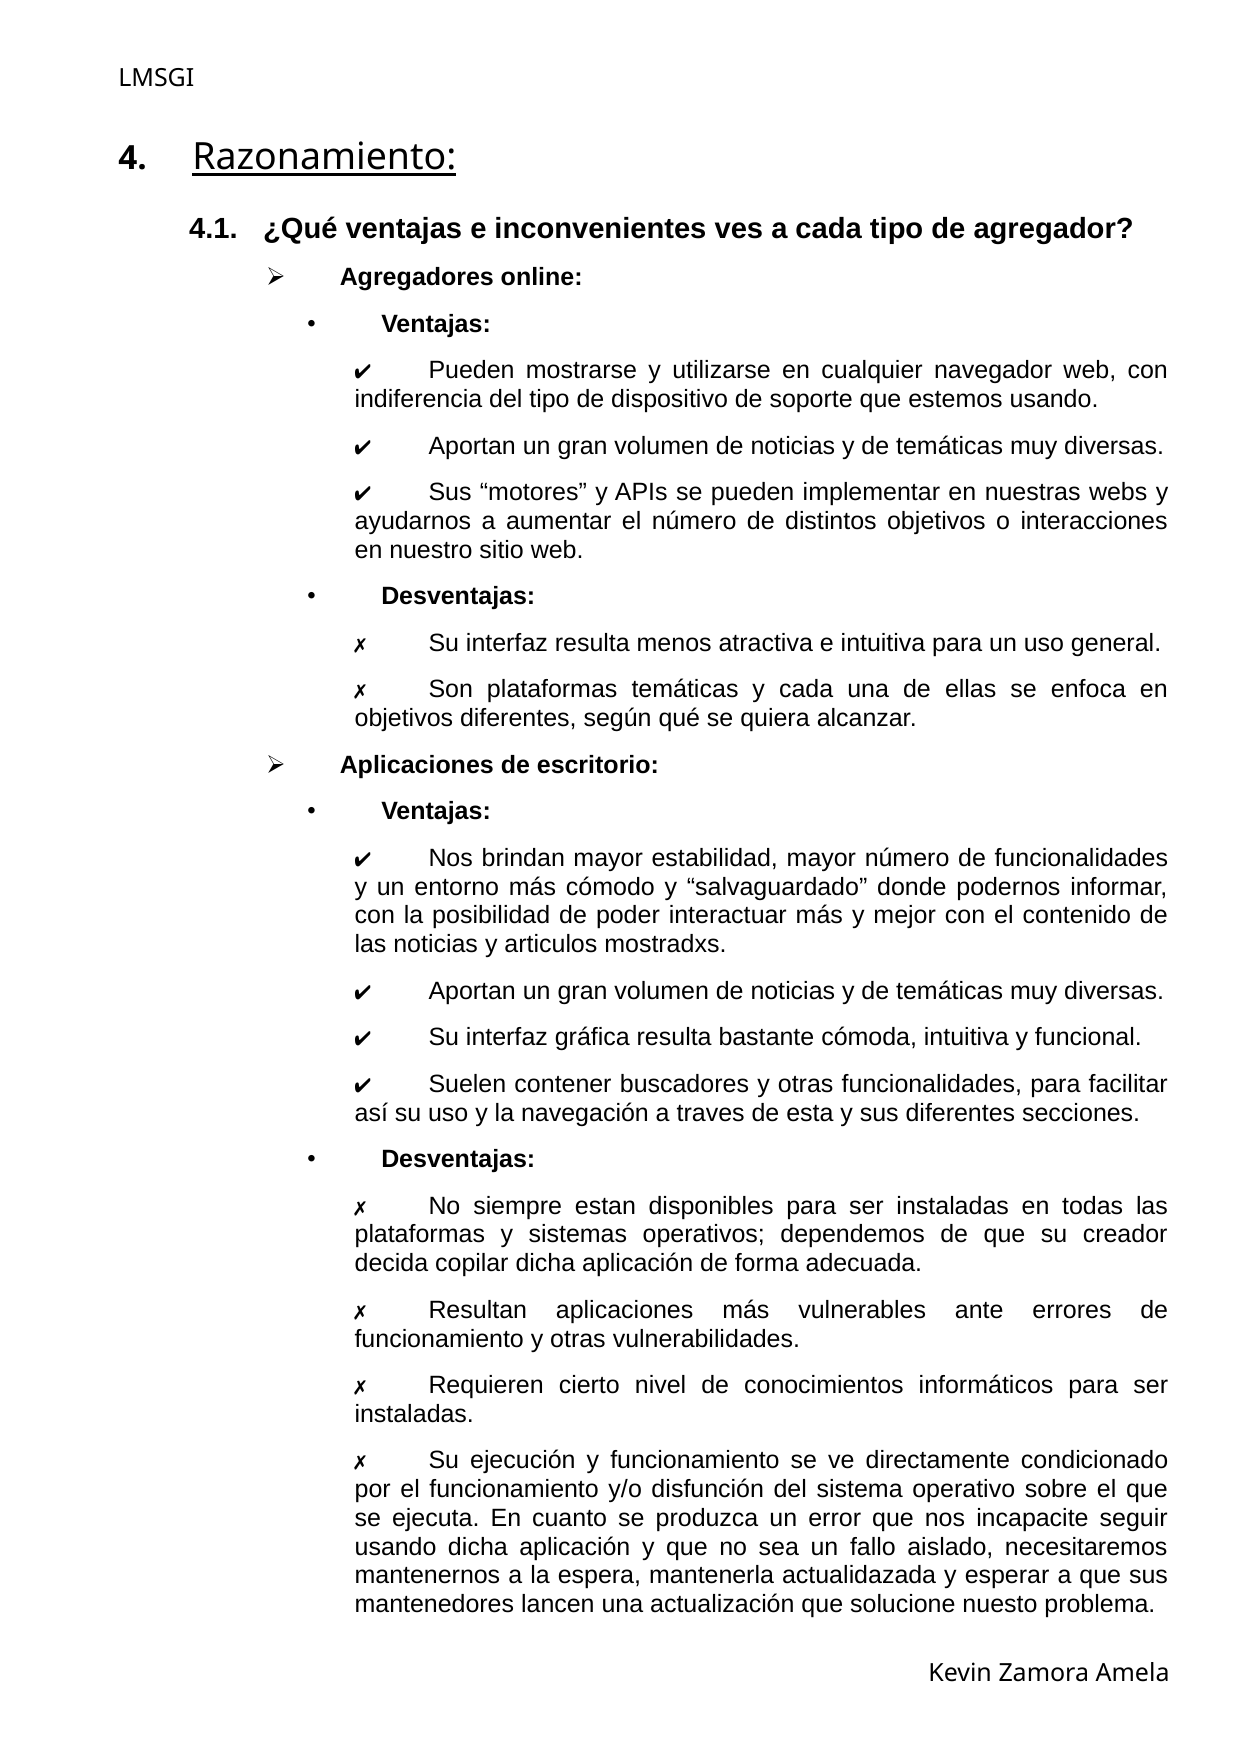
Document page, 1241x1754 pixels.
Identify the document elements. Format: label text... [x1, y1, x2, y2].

list Resultan aplicaciones más vulnerables ante errores de funcionamiento y otras vulnerabilidades. [354, 1295, 1169, 1352]
list Requieren cierto nivel de conocimientos informáticos para ser instaladas. [354, 1370, 1169, 1428]
list Sus “motores” y APIs se pueden implementar en nuestras webs y ayudarnos a aumentar el número de distintos objetivos o interacciones en nuestro sitio web. [354, 477, 1169, 563]
subtitle Razonamiento: [118, 130, 1169, 181]
list Ventajas: [307, 309, 1169, 338]
list No siempre estan disponibles para ser instaladas en todas las plataformas y sistemas operativos; dependemos de que su creador decida copilar dicha aplicación de forma adecuada. [354, 1191, 1169, 1277]
list Su interfaz gráfica resulta bastante cómoda, intuitiva y funcional. [354, 1022, 1169, 1051]
list Aportan un gran volumen de noticias y de temáticas muy diversas. [354, 976, 1169, 1004]
list Aplicaciones de escritorio: [266, 750, 1169, 778]
list Son plataformas temáticas y cada una de ellas se enfoca en objetivos diferentes, según qué se quiera alcanzar. [354, 674, 1169, 732]
list Agregadores online: [266, 262, 1169, 291]
list Suelen contener buscadores y otras funcionalidades, para facilitar así su uso y la navegación a traves de esta y sus diferentes secciones. [354, 1069, 1169, 1126]
list Su interfaz resulta menos atractiva e intuitiva para un uso general. [354, 628, 1169, 657]
list Ventajas: [307, 796, 1169, 825]
list Desventajas: [307, 581, 1169, 610]
list Pueden mostrarse y utilizarse en cualquier navegador web, con indiferencia del tipo de dispositivo de soporte que estemos usando. [354, 355, 1169, 413]
list Desventajas: [307, 1144, 1169, 1173]
list Nos brindan mayor estabilidad, mayor número de funcionalidades y un entorno más cómodo y “salvaguardado” donde podernos informar, con la posibilidad de poder interactuar más y mejor con el contenido de las noticias y articulos mostradxs. [354, 843, 1169, 958]
list Aportan un gran volumen de noticias y de temáticas muy diversas. [354, 431, 1169, 459]
list Su ejecución y funcionamiento se ve directamente condicionado por el funcionamiento y/o disfunción del sistema operativo sobre el que se ejecuta. En cuanto se produzca un error que nos incapacite seguir usando dicha aplicación y que no sea un fallo aislado, necesitaremos mantenernos a la espera, mantenerla actualidazada y esperar a que sus mantenedores lancen una actualización que solucione nuesto problema. [354, 1445, 1169, 1618]
subtitle ¿Qué ventajas e inconvenientes ves a cada tipo de agregador? [189, 211, 1169, 244]
